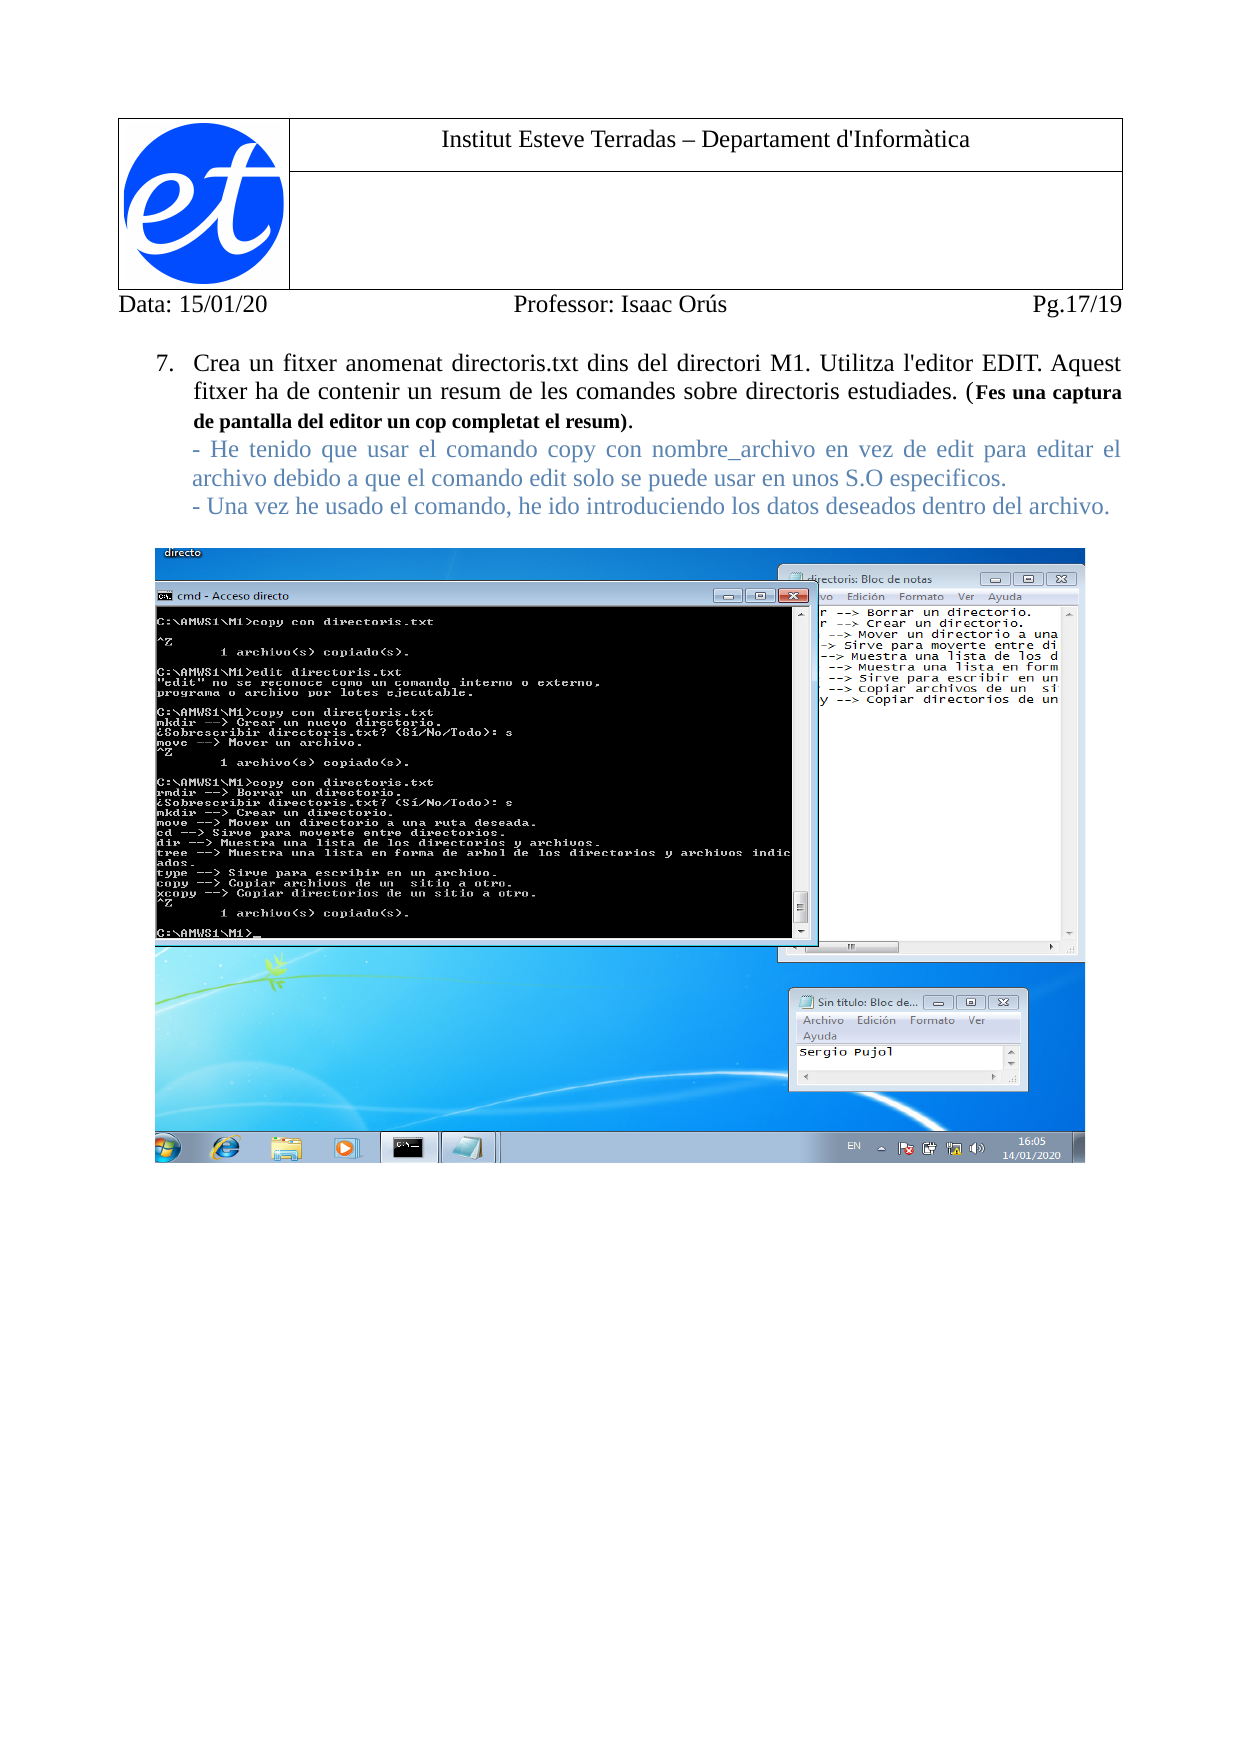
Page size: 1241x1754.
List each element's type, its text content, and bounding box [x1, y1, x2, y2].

picture [155, 548, 1086, 1163]
list - He tenido que usar el comando copy con nombre_archivo en vez de edit para editar el archivo debido a que el comando edit solo se puede usar en unos S.O especificos. [192, 434, 1122, 491]
picture [123, 123, 284, 284]
list - Una vez he usado el comando, he ido introduciendo los datos deseados dentro del archivo. [192, 491, 1122, 520]
list Crea un fitxer anomenat directoris.txt dins del directori M1. Utilitza l'editor EDIT. Aquest fitxer ha de contenir un resum de les comandes sobre directoris estudiades. (Fes una captura de pantalla del editor un cop completat el resum). [156, 348, 1122, 434]
